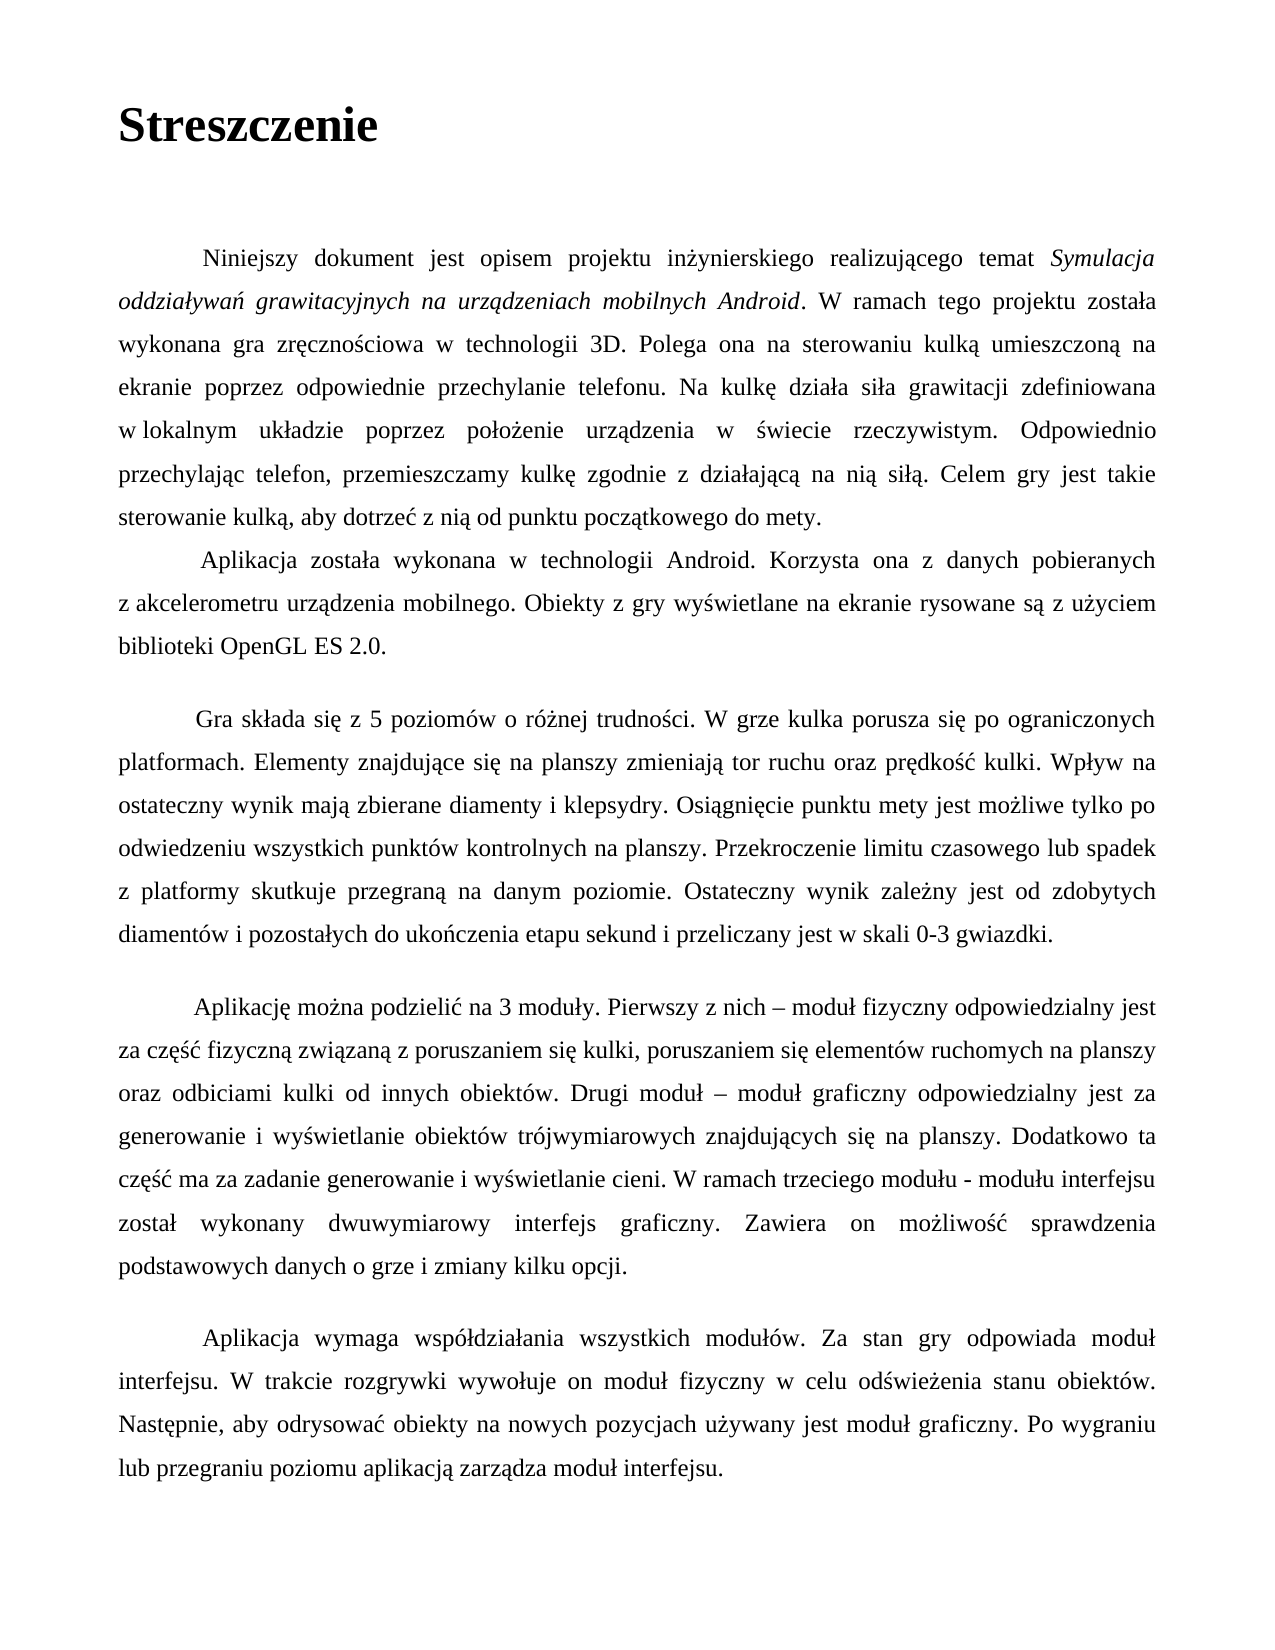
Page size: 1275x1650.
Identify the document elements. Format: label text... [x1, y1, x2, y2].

text Streszczenie [118, 94, 1157, 152]
text Aplikacja wymaga współdziałania wszystkich modułów. Za stan gry odpowiada moduł interfejsu. W trakcie rozgrywki wywołuje on moduł fizyczny w celu odświeżenia stanu obiektów. Następnie, aby odrysować obiekty na nowych pozycjach używany jest moduł graficzny. Po wygraniu lub przegraniu poziomu aplikacją zarządza moduł interfejsu. [118, 1323, 1157, 1481]
text Aplikację można podzielić na 3 moduły. Pierwszy z nich – moduł fizyczny odpowiedzialny jest za część fizyczną związaną z poruszaniem się kulki, poruszaniem się elementów ruchomych na planszy oraz odbiciami kulki od innych obiektów. Drugi moduł – moduł graficzny odpowiedzialny jest za generowanie i wyświetlanie obiektów trójwymiarowych znajdujących się na planszy. Dodatkowo ta część ma za zadanie generowanie i wyświetlanie cieni. W ramach trzeciego modułu - modułu interfejsu został wykonany dwuwymiarowy interfejs graficzny. Zawiera on możliwość sprawdzenia podstawowych danych o grze i zmiany kilku opcji. [118, 992, 1157, 1279]
text Aplikacja została wykonana w technologii Android. Korzysta ona z danych pobieranych z akcelerometru urządzenia mobilnego. Obiekty z gry wyświetlane na ekranie rysowane są z użyciem biblioteki OpenGL ES 2.0. [118, 545, 1157, 660]
text Niniejszy dokument jest opisem projektu inżynierskiego realizującego temat Symulacja oddziaływań grawitacyjnych na urządzeniach mobilnych Android. W ramach tego projektu została wykonana gra zręcznościowa w technologii 3D. Polega ona na sterowaniu kulką umieszczoną na ekranie poprzez odpowiednie przechylanie telefonu. Na kulkę działa siła grawitacji zdefiniowana w lokalnym układzie poprzez położenie urządzenia w świecie rzeczywistym. Odpowiednio przechylając telefon, przemieszczamy kulkę zgodnie z działającą na nią siłą. Celem gry jest takie sterowanie kulką, aby dotrzeć z nią od punktu początkowego do mety. [118, 243, 1157, 531]
text Gra składa się z 5 poziomów o różnej trudności. W grze kulka porusza się po ograniczonych platformach. Elementy znajdujące się na planszy zmieniają tor ruchu oraz prędkość kulki. Wpływ na ostateczny wynik mają zbierane diamenty i klepsydry. Osiągnięcie punktu mety jest możliwe tylko po odwiedzeniu wszystkich punktów kontrolnych na planszy. Przekroczenie limitu czasowego lub spadek z platformy skutkuje przegraną na danym poziomie. Ostateczny wynik zależny jest od zdobytych diamentów i pozostałych do ukończenia etapu sekund i przeliczany jest w skali 0-3 gwiazdki. [118, 704, 1157, 948]
